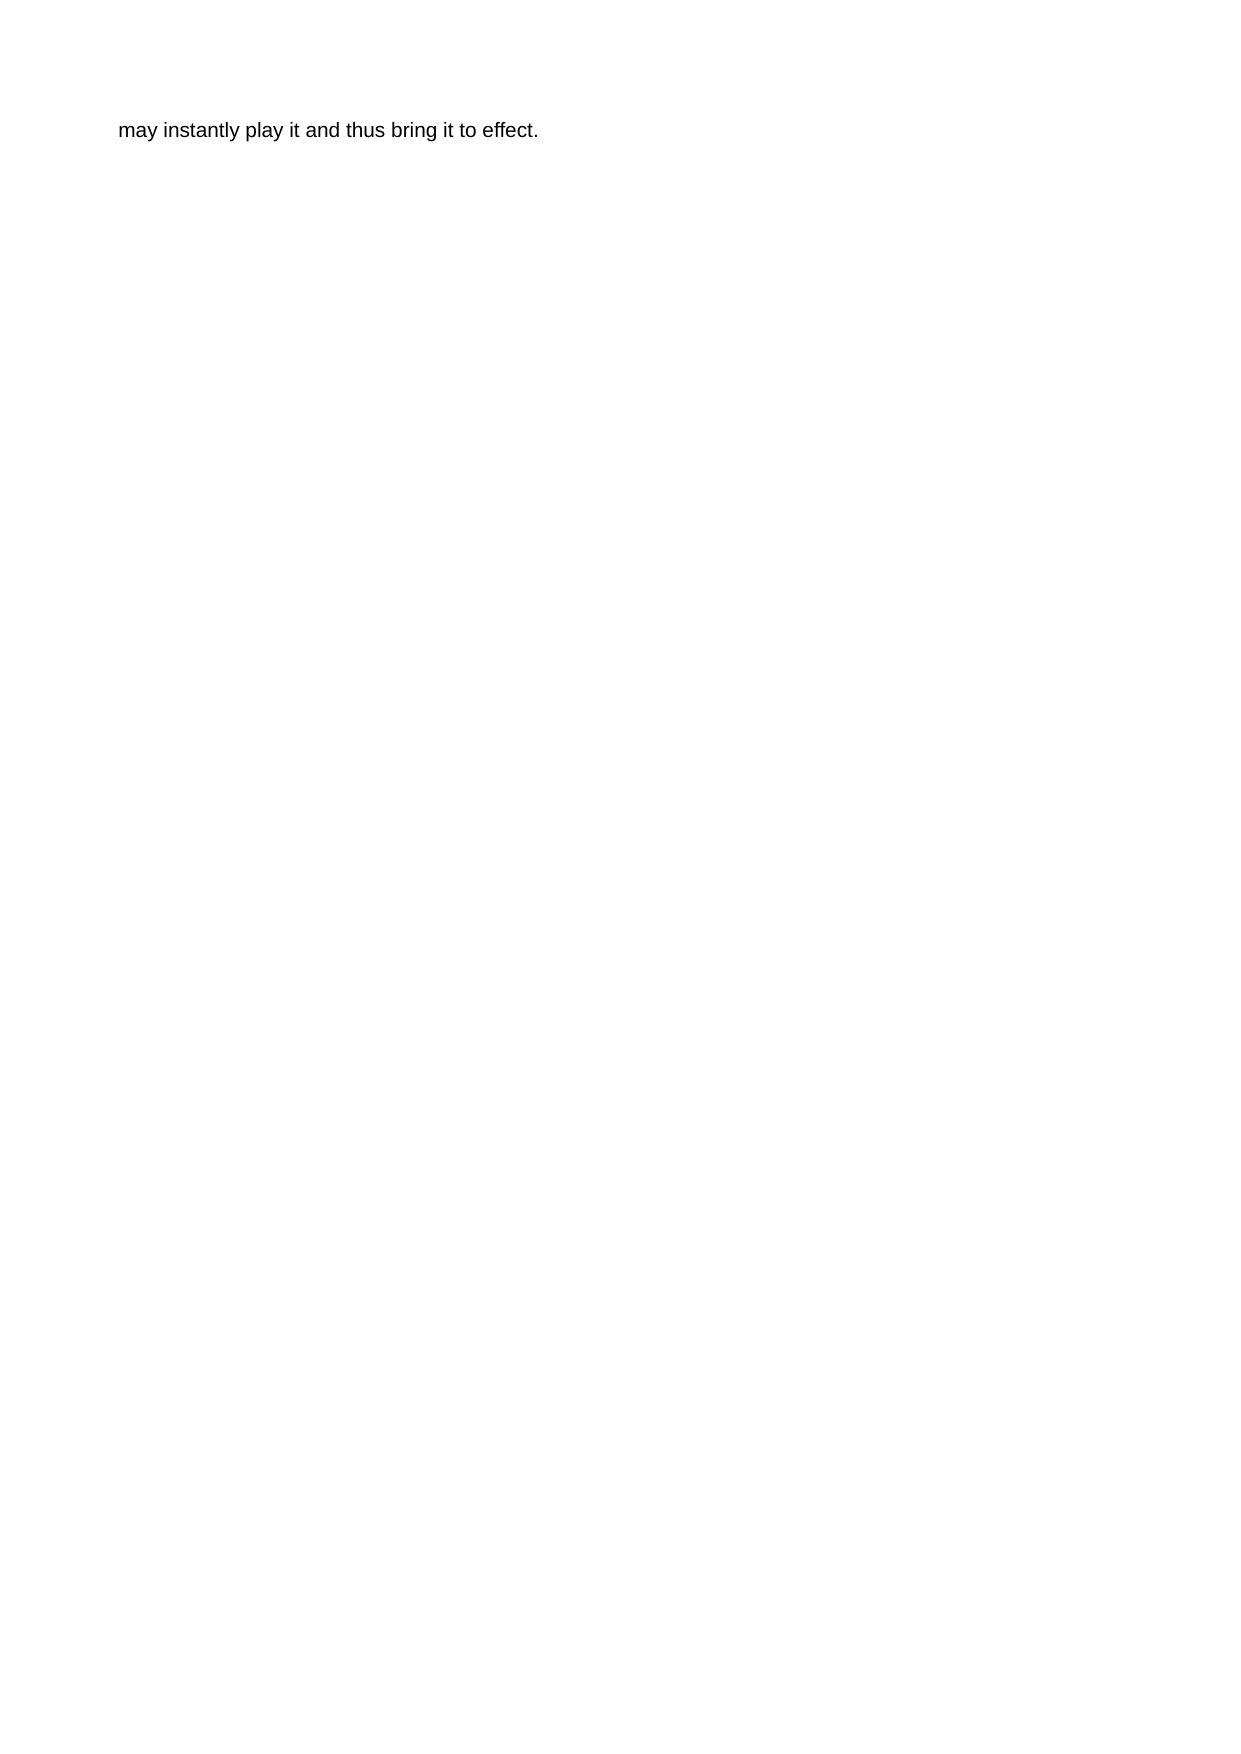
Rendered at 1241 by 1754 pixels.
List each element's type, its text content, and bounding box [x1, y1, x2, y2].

text may instantly play it and thus bring it to effect. [118, 118, 1122, 142]
